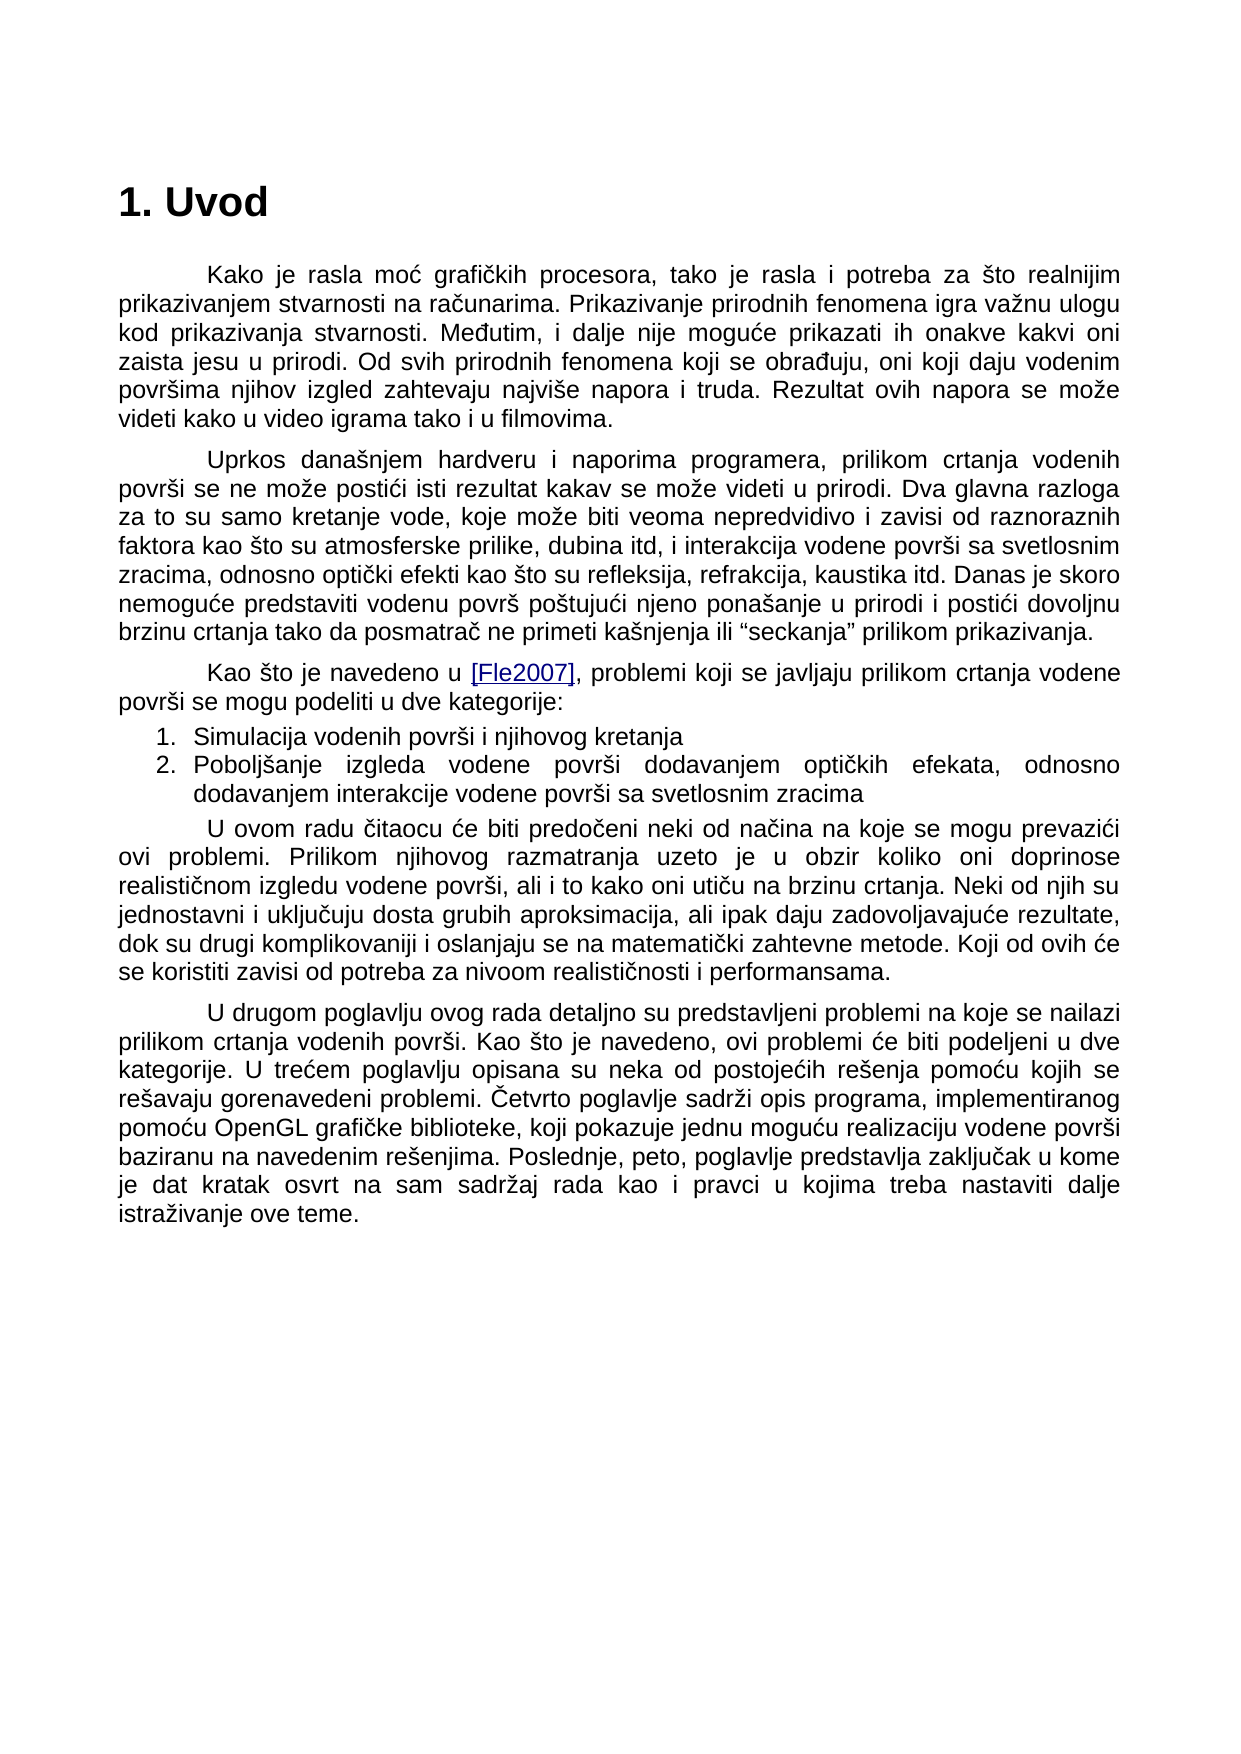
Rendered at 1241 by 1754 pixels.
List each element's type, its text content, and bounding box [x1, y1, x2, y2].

text Kako je rasla moć grafičkih procesora, tako je rasla i potreba za što realnijim prikazivanjem stvarnosti na računarima. Prikazivanje prirodnih fenomena igra važnu ulogu kod prikazivanja stvarnosti. Međutim, i dalje nije moguće prikazati ih onakve kakvi oni zaista jesu u prirodi. Od svih prirodnih fenomena koji se obrađuju, oni koji daju vodenim površima njihov izgled zahtevaju najviše napora i truda. Rezultat ovih napora se može videti kako u video igrama tako i u filmovima. [118, 261, 1122, 433]
subtitle Uvod [118, 177, 1122, 225]
text Uprkos današnjem hardveru i naporima programera, prilikom crtanja vodenih površi se ne može postići isti rezultat kakav se može videti u prirodi. Dva glavna razloga za to su samo kretanje vode, koje može biti veoma nepredvidivo i zavisi od raznoraznih faktora kao što su atmosferske prilike, dubina itd, i interakcija vodene površi sa svetlosnim zracima, odnosno optički efekti kao što su refleksija, refrakcija, kaustika itd. Danas je skoro nemoguće predstaviti vodenu površ poštujući njeno ponašanje u prirodi i postići dovoljnu brzinu crtanja tako da posmatrač ne primeti kašnjenja ili “seckanja” prilikom prikazivanja. [118, 445, 1122, 646]
text U drugom poglavlju ovog rada detaljno su predstavljeni problemi na koje se nailazi prilikom crtanja vodenih površi. Kao što je navedeno, ovi problemi će biti podeljeni u dve kategorije. U trećem poglavlju opisana su neka od postojećih rešenja pomoću kojih se rešavaju gorenavedeni problemi. Četvrto poglavlje sadrži opis programa, implementiranog pomoću OpenGL grafičke biblioteke, koji pokazuje jednu moguću realizaciju vodene površi baziranu na navedenim rešenjima. Poslednje, peto, poglavlje predstavlja zaključak u kome je dat kratak osvrt na sam sadržaj rada kao i pravci u kojima treba nastaviti dalje istraživanje ove teme. [118, 998, 1122, 1228]
text Kao što je navedeno u [Fle2007], problemi koji se javljaju prilikom crtanja vodene površi se mogu podeliti u dve kategorije: [118, 658, 1122, 716]
text U ovom radu čitaocu će biti predočeni neki od načina na koje se mogu prevazići ovi problemi. Prilikom njihovog razmatranja uzeto je u obzir koliko oni doprinose realističnom izgledu vodene površi, ali i to kako oni utiču na brzinu crtanja. Neki od njih su jednostavni i uključuju dosta grubih aproksimacija, ali ipak daju zadovoljavajuće rezultate, dok su drugi komplikovaniji i oslanjaju se na matematički zahtevne metode. Koji od ovih će se koristiti zavisi od potreba za nivoom realističnosti i performansama. [118, 814, 1122, 986]
list Simulacija vodenih površi i njihovog kretanja [156, 721, 1122, 750]
list Poboljšanje izgleda vodene površi dodavanjem optičkih efekata, odnosno dodavanjem interakcije vodene površi sa svetlosnim zracima [156, 750, 1122, 808]
